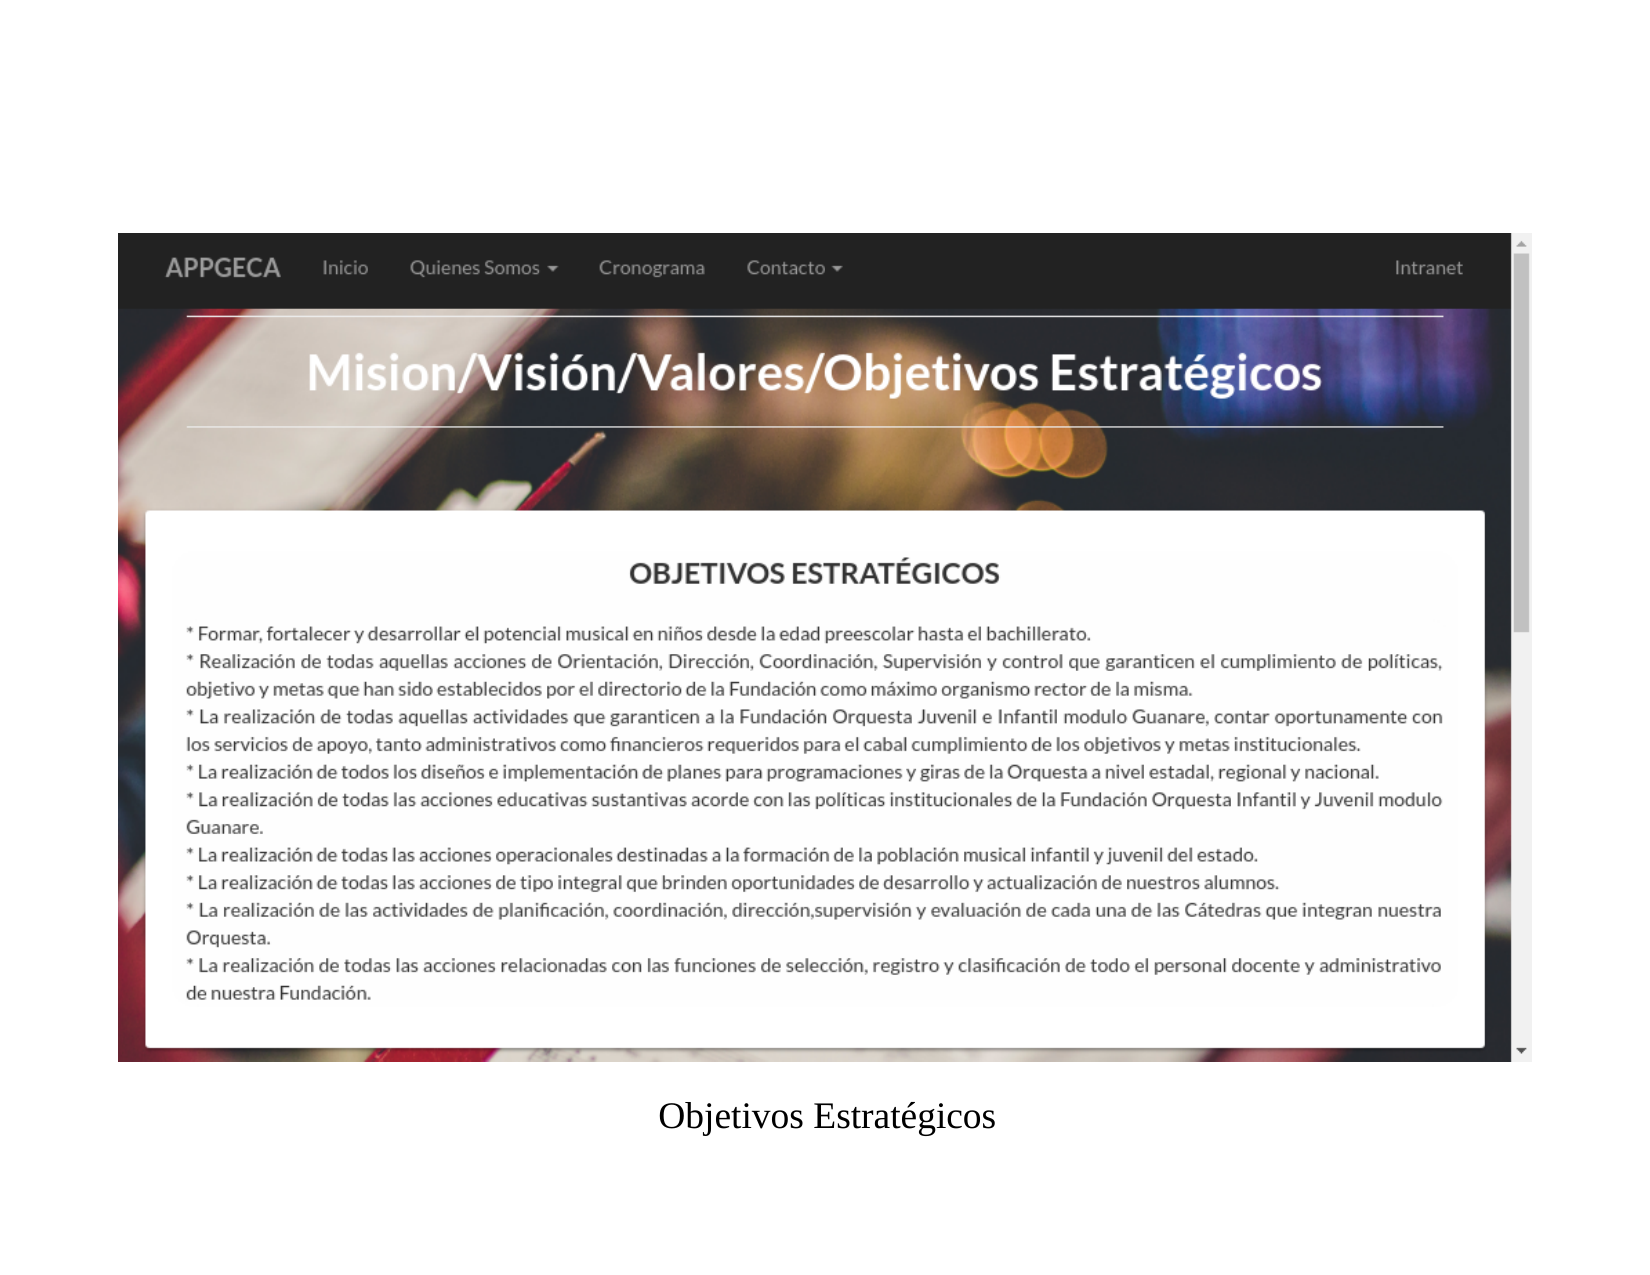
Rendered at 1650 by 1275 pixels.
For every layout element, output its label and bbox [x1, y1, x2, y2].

picture [118, 233, 1532, 1062]
